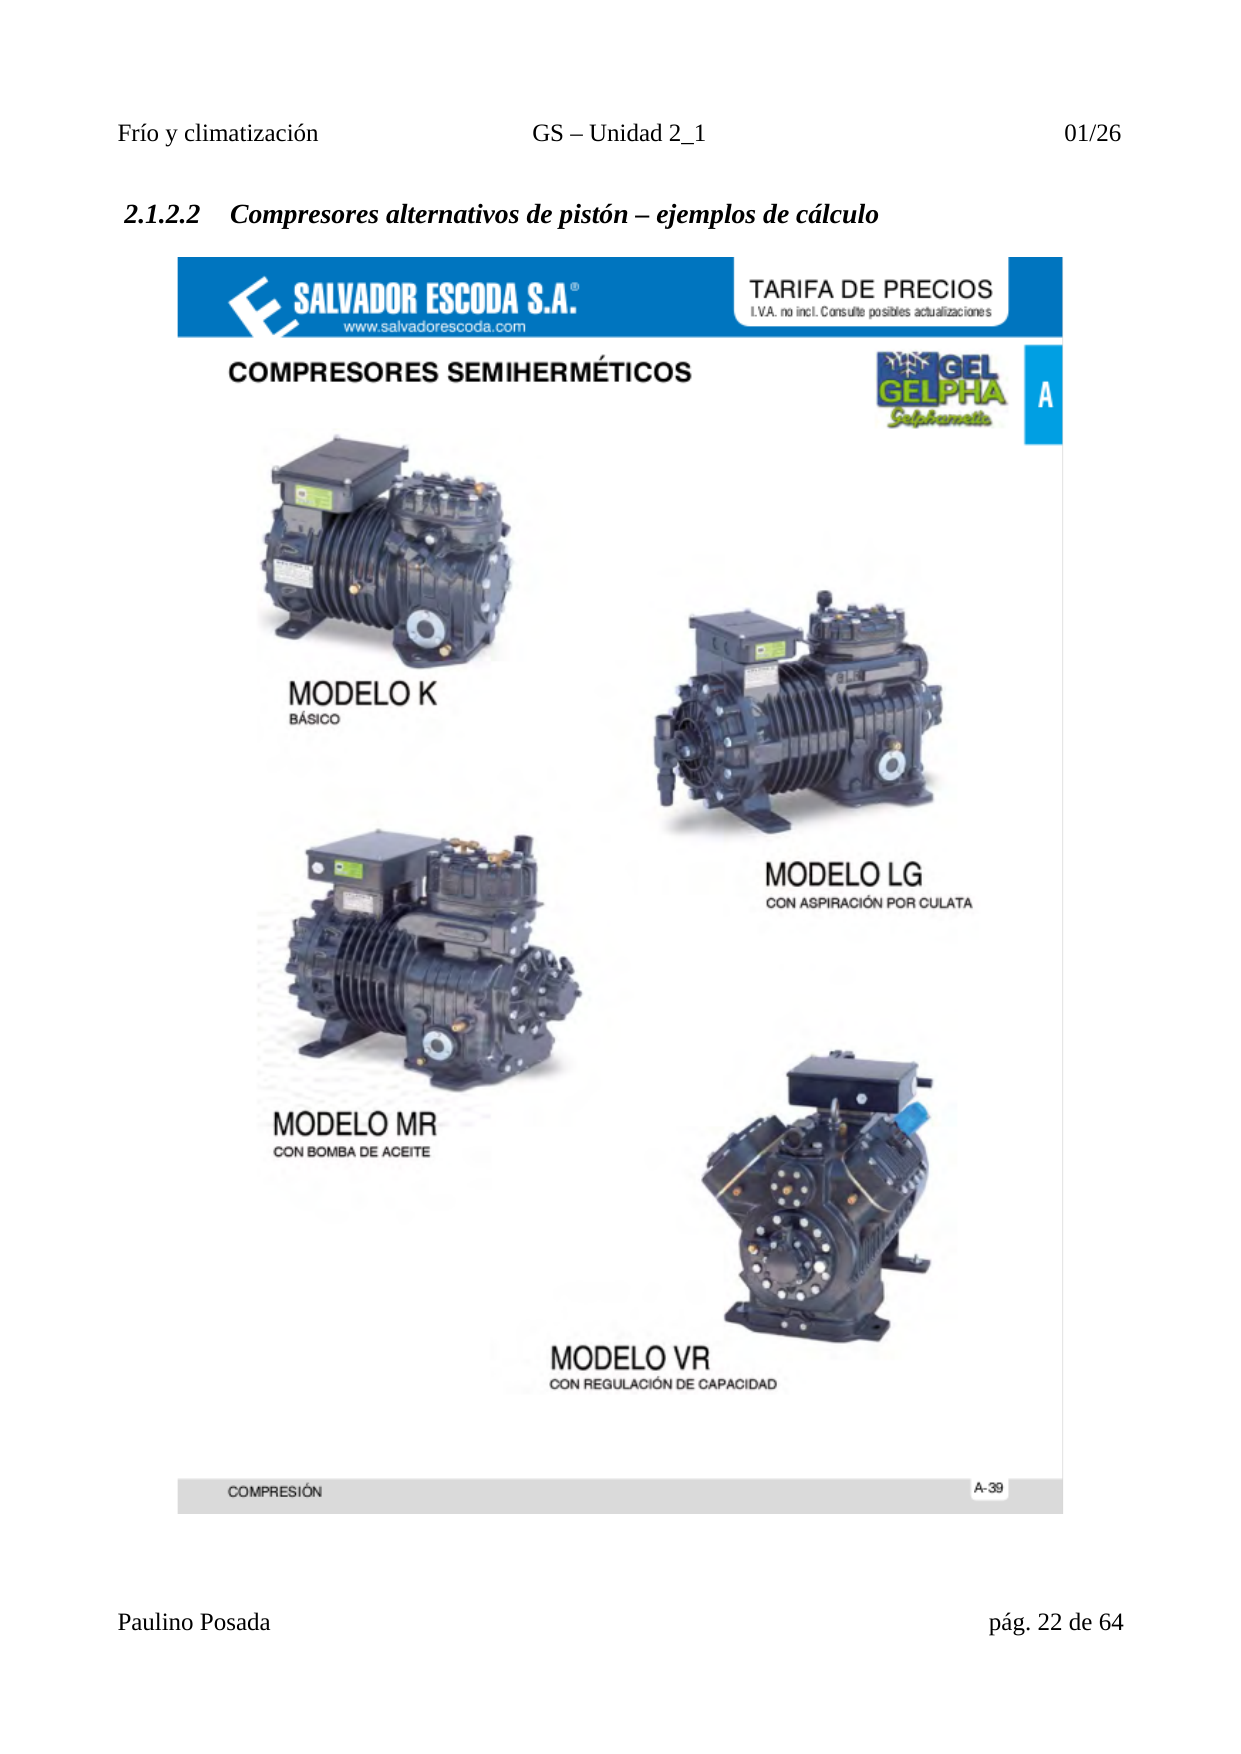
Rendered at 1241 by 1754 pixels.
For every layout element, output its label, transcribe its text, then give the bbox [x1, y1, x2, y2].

subtitle Compresores alternativos de pistón – ejemplos de cálculo [117, 197, 1123, 229]
picture [177, 257, 1064, 1514]
